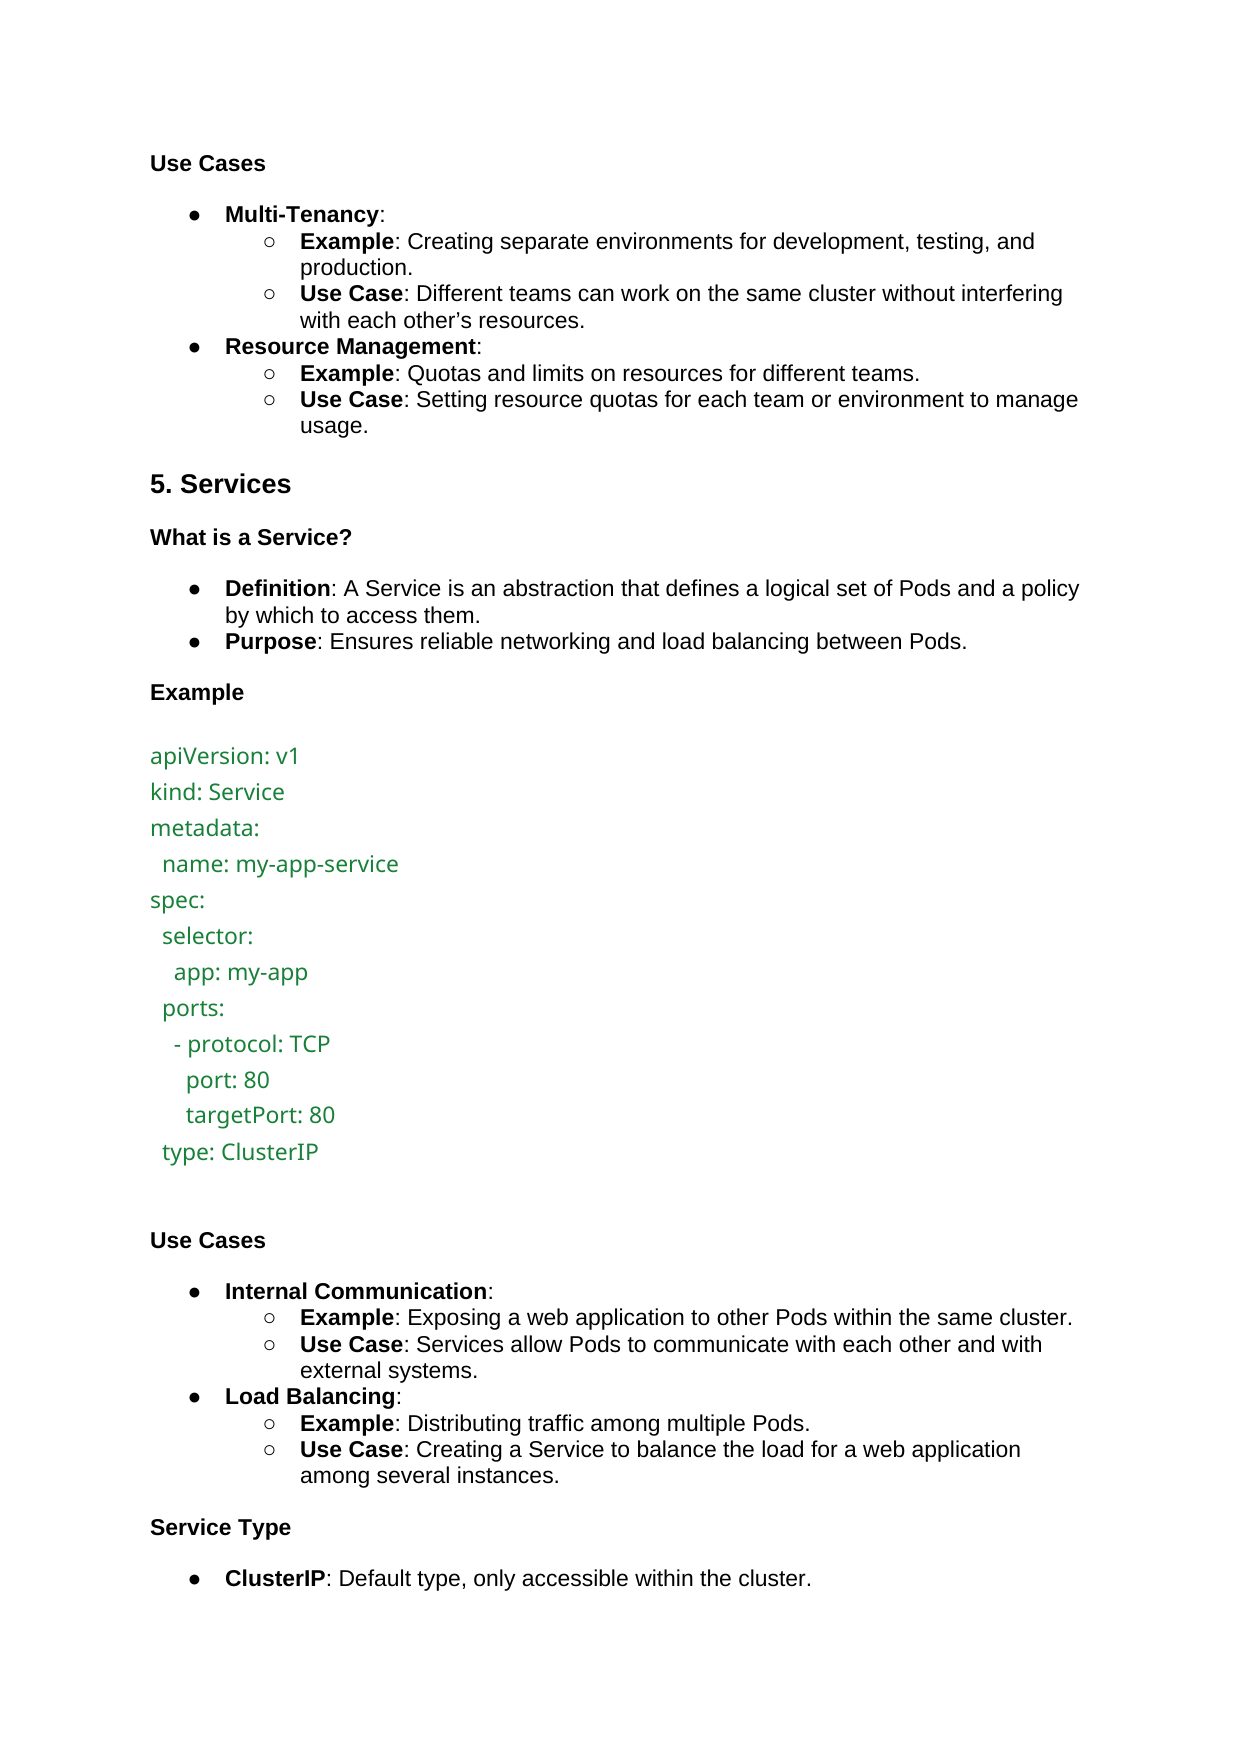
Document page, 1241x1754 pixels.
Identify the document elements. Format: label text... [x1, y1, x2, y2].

text spec: [150, 884, 1090, 915]
text targetPort: 80 [150, 1099, 1090, 1131]
text name: my-app-service [150, 848, 1090, 879]
list Internal Communication: [187, 1278, 1090, 1304]
text metadata: [150, 812, 1090, 843]
list Use Case: Different teams can work on the same cluster without interfering with each other’s resources. [262, 280, 1090, 333]
list Example: Exposing a web application to other Pods within the same cluster. [262, 1304, 1090, 1331]
list Use Case: Creating a Service to balance the load for a web application among several instances. [262, 1436, 1090, 1489]
text selector: [150, 920, 1090, 951]
subtitle What is a Service? [150, 524, 1090, 550]
list ClusterIP: Default type, only accessible within the cluster. [187, 1565, 1090, 1591]
text app: my-app [150, 956, 1090, 987]
list Example: Creating separate environments for development, testing, and production. [262, 228, 1090, 280]
list Use Case: Setting resource quotas for each team or environment to manage usage. [262, 386, 1090, 438]
text ports: [150, 992, 1090, 1023]
text - protocol: TCP [150, 1028, 1090, 1059]
text type: ClusterIP [150, 1135, 1090, 1167]
list Definition: A Service is an abstraction that defines a logical set of Pods and a policy by which to access them. [187, 575, 1090, 628]
list Example: Quotas and limits on resources for different teams. [262, 359, 1090, 386]
subtitle 5. Services [150, 468, 1090, 499]
text port: 80 [150, 1063, 1090, 1095]
subtitle Example [150, 679, 1090, 706]
list Example: Distributing traffic among multiple Pods. [262, 1410, 1090, 1436]
text kind: Service [150, 776, 1090, 807]
text apiVersion: v1 [150, 740, 1090, 771]
subtitle Service Type [150, 1514, 1090, 1540]
list Multi-Tenancy: [187, 201, 1090, 228]
list Resource Management: [187, 333, 1090, 359]
list Load Balancing: [187, 1383, 1090, 1410]
subtitle Use Cases [150, 1227, 1090, 1253]
subtitle Use Cases [150, 150, 1090, 176]
list Purpose: Ensures reliable networking and load balancing between Pods. [187, 628, 1090, 654]
list Use Case: Services allow Pods to communicate with each other and with external systems. [262, 1331, 1090, 1383]
